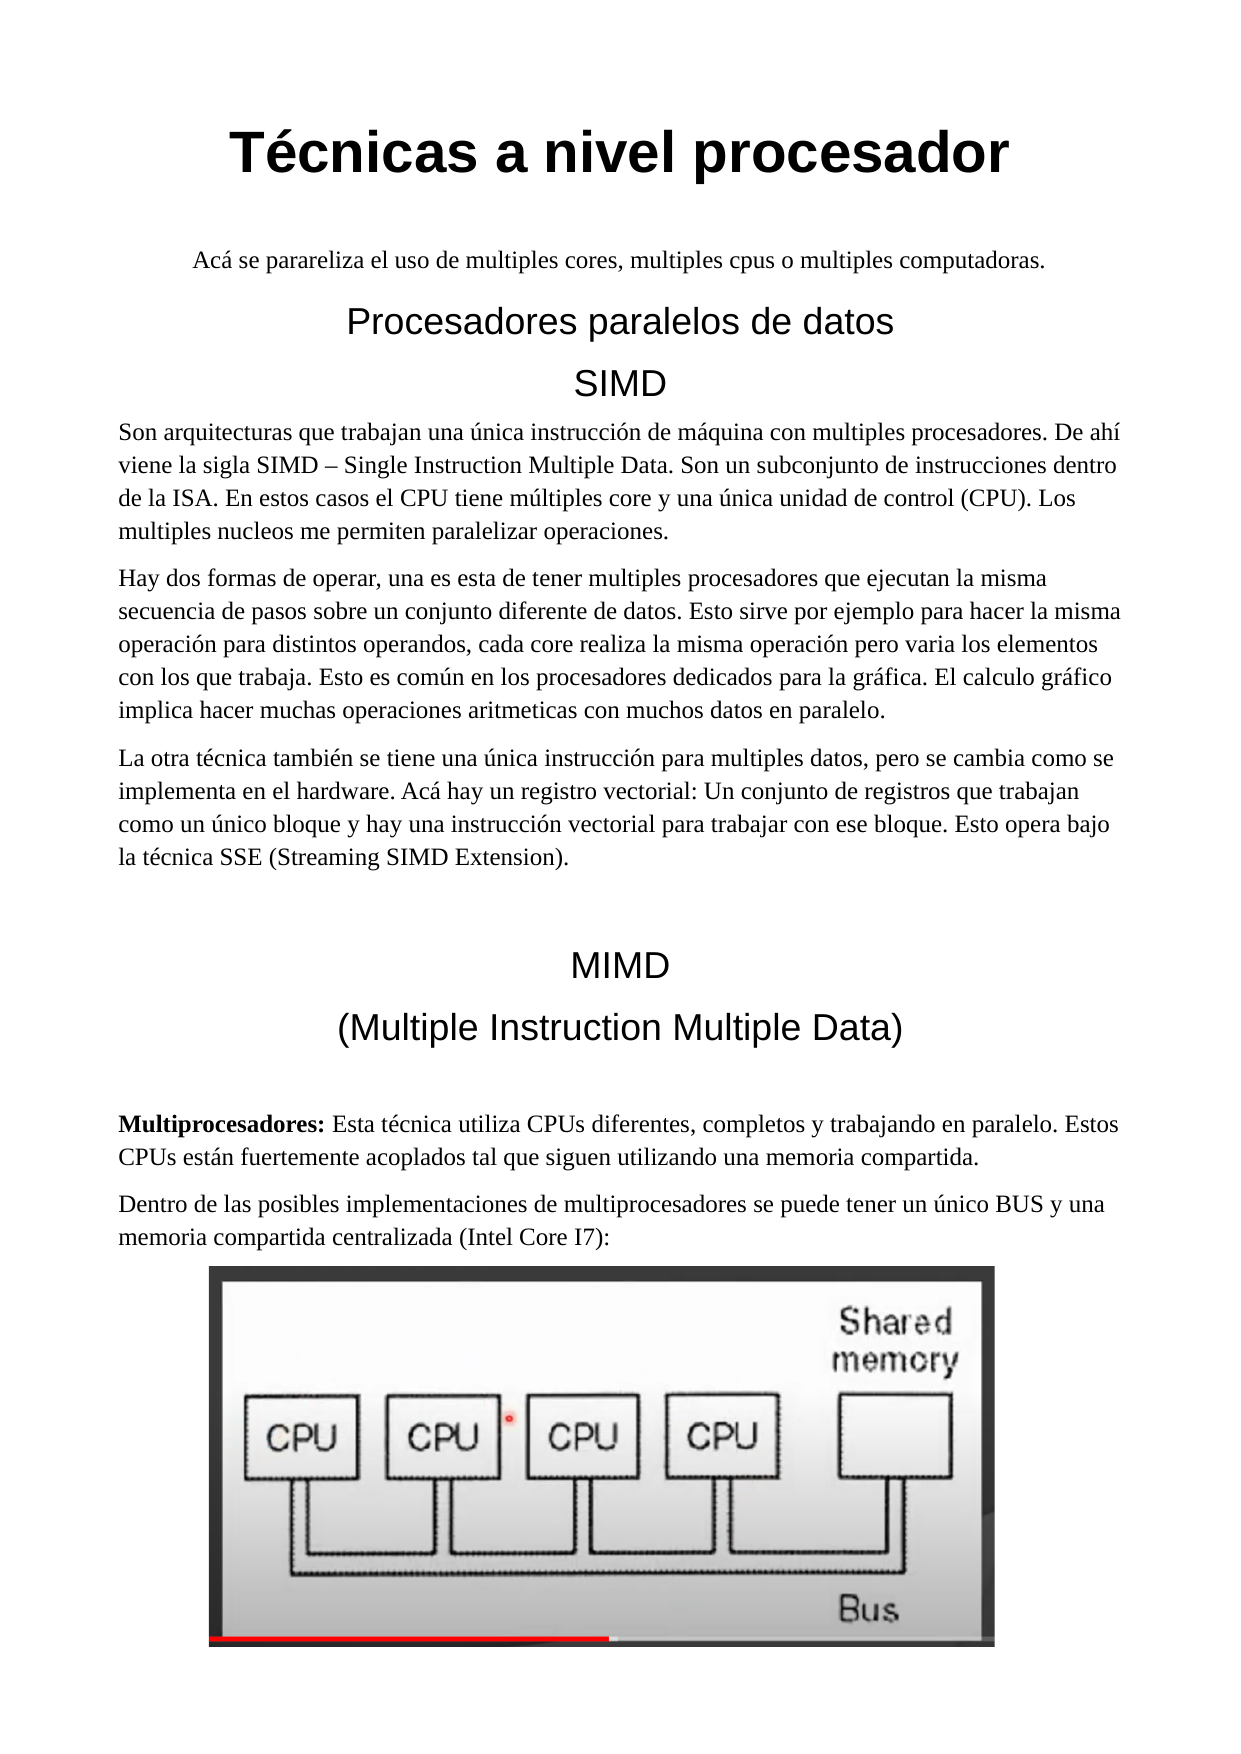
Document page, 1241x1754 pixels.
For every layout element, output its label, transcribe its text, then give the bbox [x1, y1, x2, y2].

text La otra técnica también se tiene una única instrucción para multiples datos, pero se cambia como se implementa en el hardware. Acá hay un registro vectorial: Un conjunto de registros que trabajan como un único bloque y hay una instrucción vectorial para trabajar con ese bloque. Esto opera bajo la técnica SSE (Streaming SIMD Extension). [118, 743, 1122, 871]
title Técnicas a nivel procesador [118, 118, 1122, 185]
subtitle SIMD [118, 361, 1122, 404]
subtitle (Multiple Instruction Multiple Data) [118, 1005, 1122, 1048]
subtitle MIMD [118, 943, 1122, 987]
text Dentro de las posibles implementaciones de multiprocesadores se puede tener un único BUS y una memoria compartida centralizada (Intel Core I7): [118, 1189, 1122, 1251]
text Multiprocesadores: Esta técnica utiliza CPUs diferentes, completos y trabajando en paralelo. Estos CPUs están fuertemente acoplados tal que siguen utilizando una memoria compartida. [118, 1109, 1122, 1170]
text Son arquitecturas que trabajan una única instrucción de máquina con multiples procesadores. De ahí viene la sigla SIMD – Single Instruction Multiple Data. Son un subconjunto de instrucciones dentro de la ISA. En estos casos el CPU tiene múltiples core y una única unidad de control (CPU). Los multiples nucleos me permiten paralelizar operaciones. [118, 417, 1122, 544]
picture [208, 1266, 995, 1647]
subtitle Procesadores paralelos de datos [118, 299, 1122, 342]
text Acá se parareliza el uso de multiples cores, multiples cpus o multiples computadoras. [118, 245, 1122, 274]
text Hay dos formas de operar, una es esta de tener multiples procesadores que ejecutan la misma secuencia de pasos sobre un conjunto diferente de datos. Esto sirve por ejemplo para hacer la misma operación para distintos operandos, cada core realiza la misma operación pero varia los elementos con los que trabaja. Esto es común en los procesadores dedicados para la gráfica. El calculo gráfico implica hacer muchas operaciones aritmeticas con muchos datos en paralelo. [118, 563, 1122, 724]
